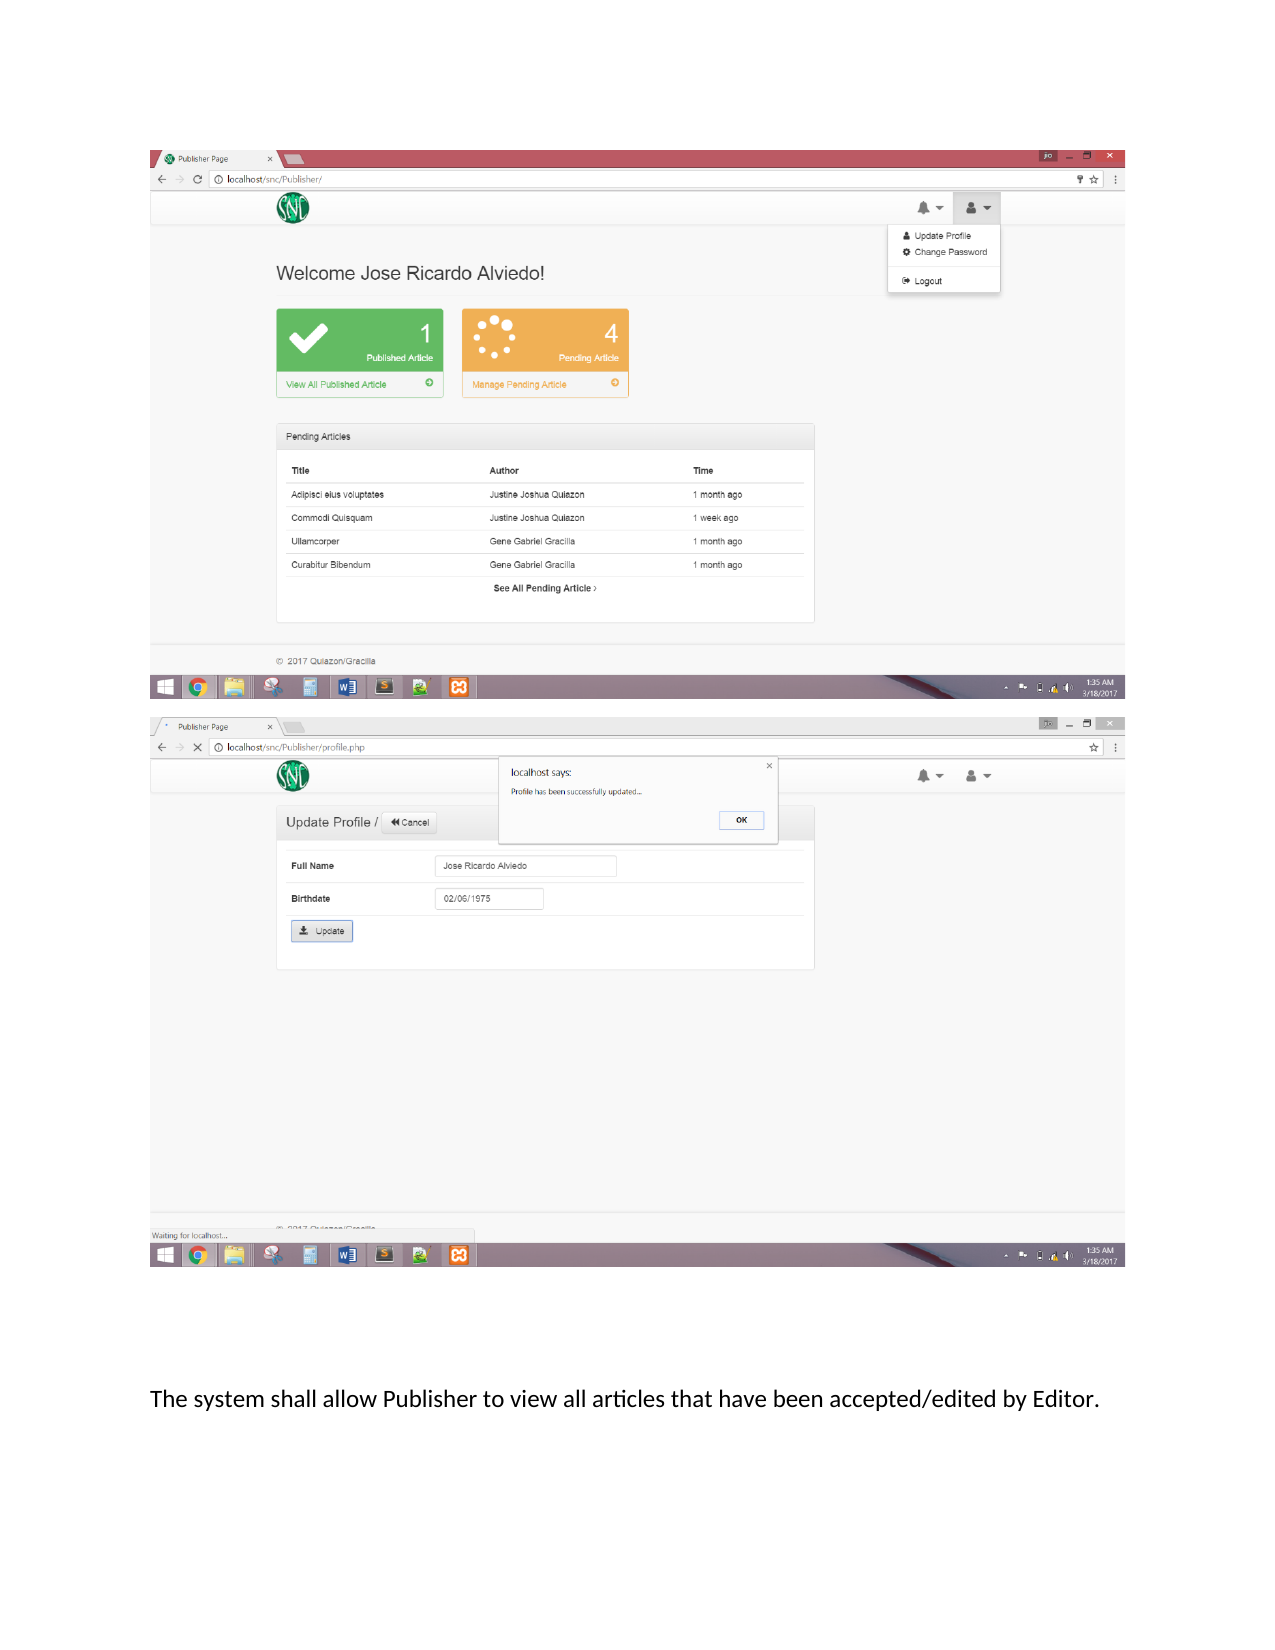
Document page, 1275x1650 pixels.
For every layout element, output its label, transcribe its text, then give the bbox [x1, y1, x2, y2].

text The system shall allow Publisher to view all articles that have been accepted/edited by Editor. [150, 1383, 1125, 1414]
